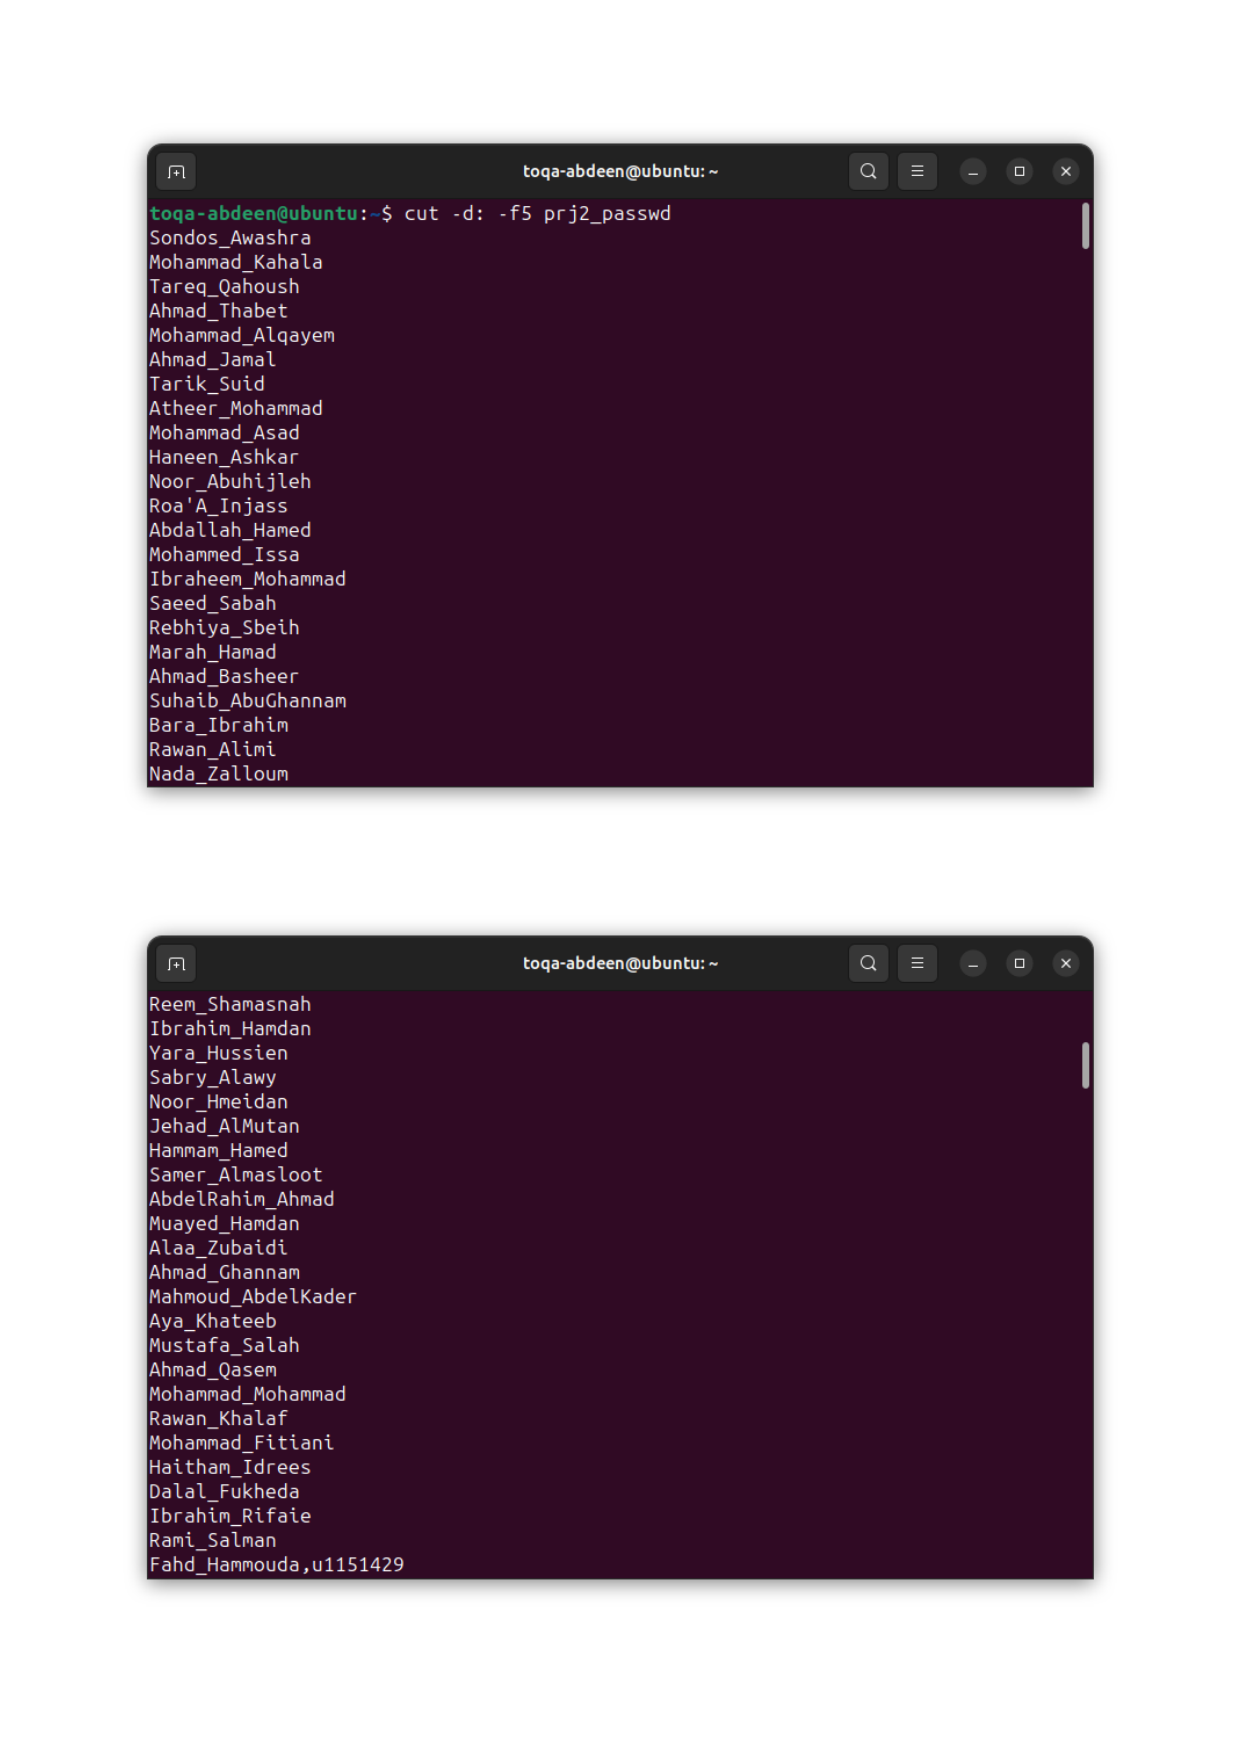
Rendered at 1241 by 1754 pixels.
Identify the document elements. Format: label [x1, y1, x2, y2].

picture [118, 910, 1123, 1612]
picture [118, 118, 1123, 820]
